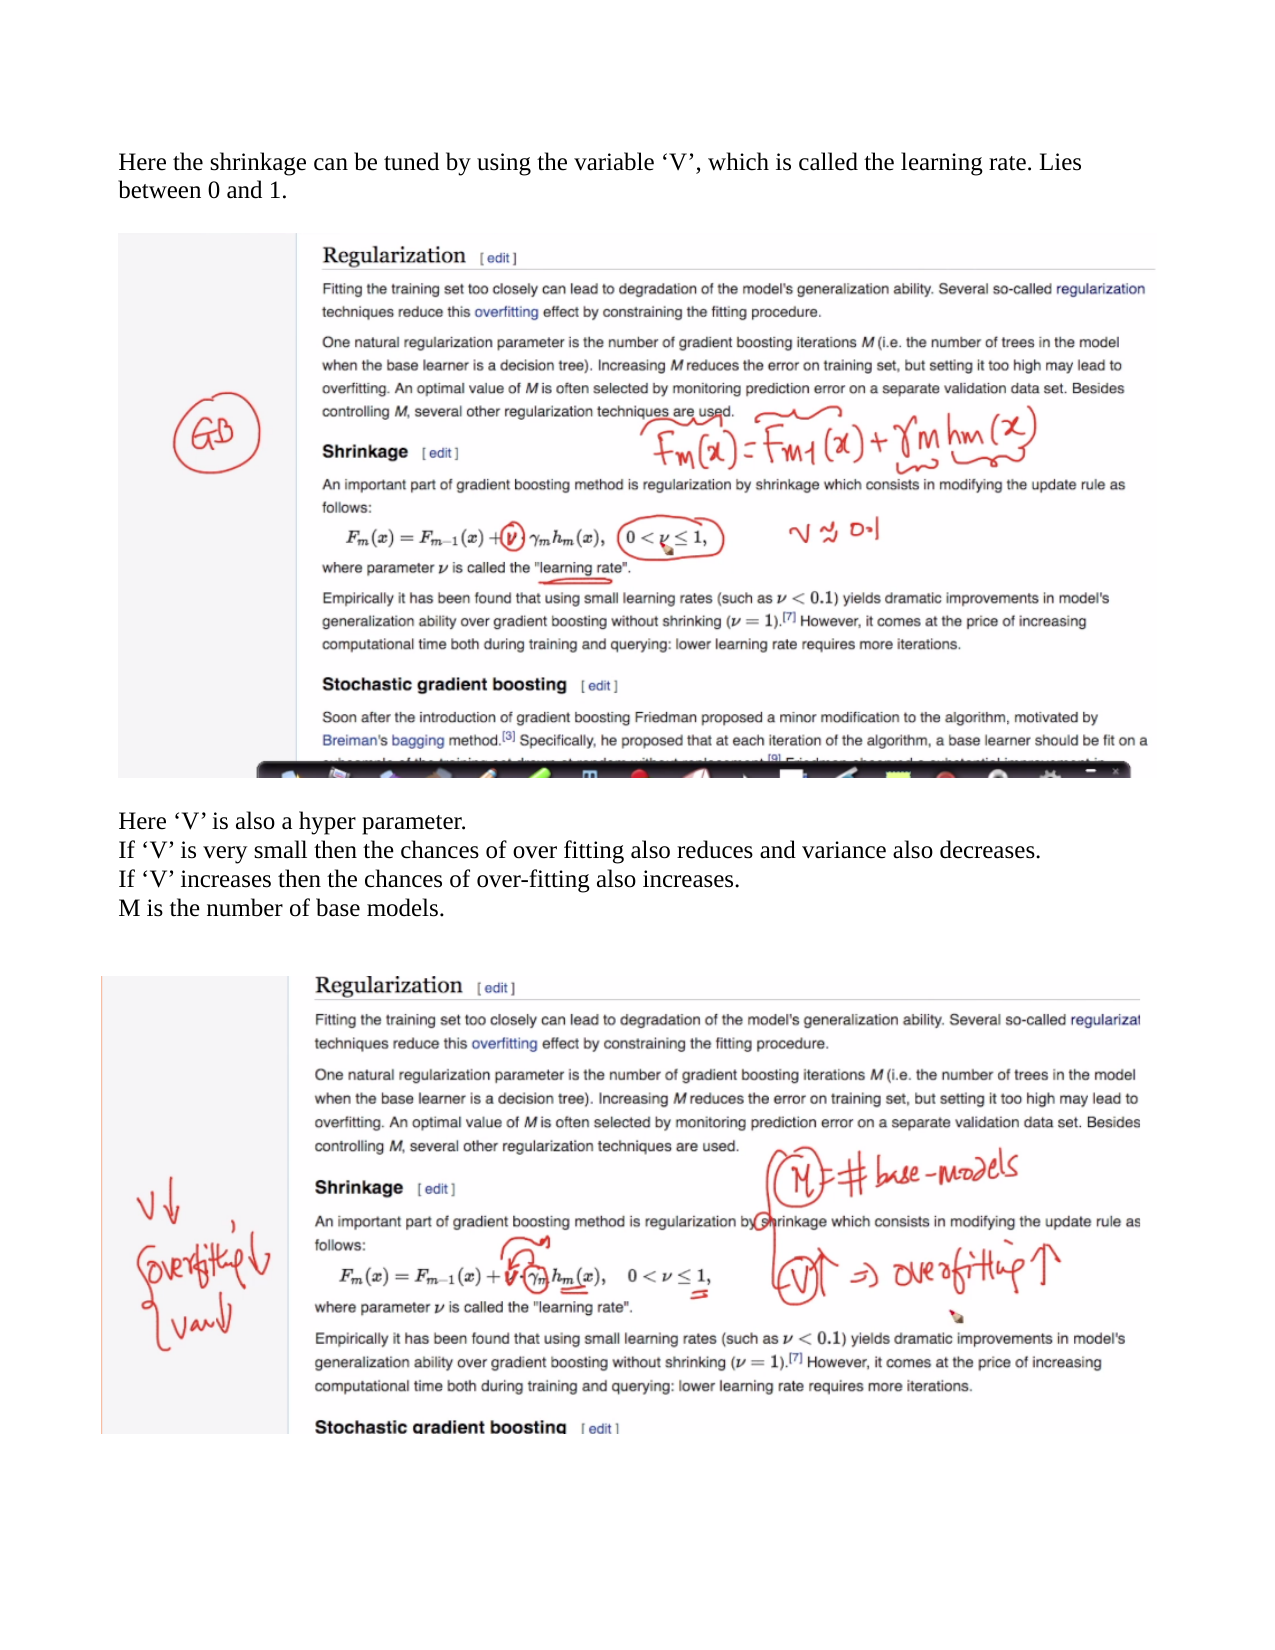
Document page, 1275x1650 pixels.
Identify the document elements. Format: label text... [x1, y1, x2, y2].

picture [118, 233, 1157, 778]
picture [101, 976, 1141, 1434]
text Here the shrinkage can be tuned by using the variable ‘V’, which is called the learning rate. Lies between 0 and 1. [118, 147, 1157, 204]
text If ‘V’ is very small then the chances of over fitting also reduces and variance also decreases. [118, 835, 1157, 864]
text If ‘V’ increases then the chances of over-fitting also increases. [118, 864, 1157, 893]
text M is the number of base models. [118, 893, 1157, 921]
text Here ‘V’ is also a hyper parameter. [118, 806, 1157, 835]
